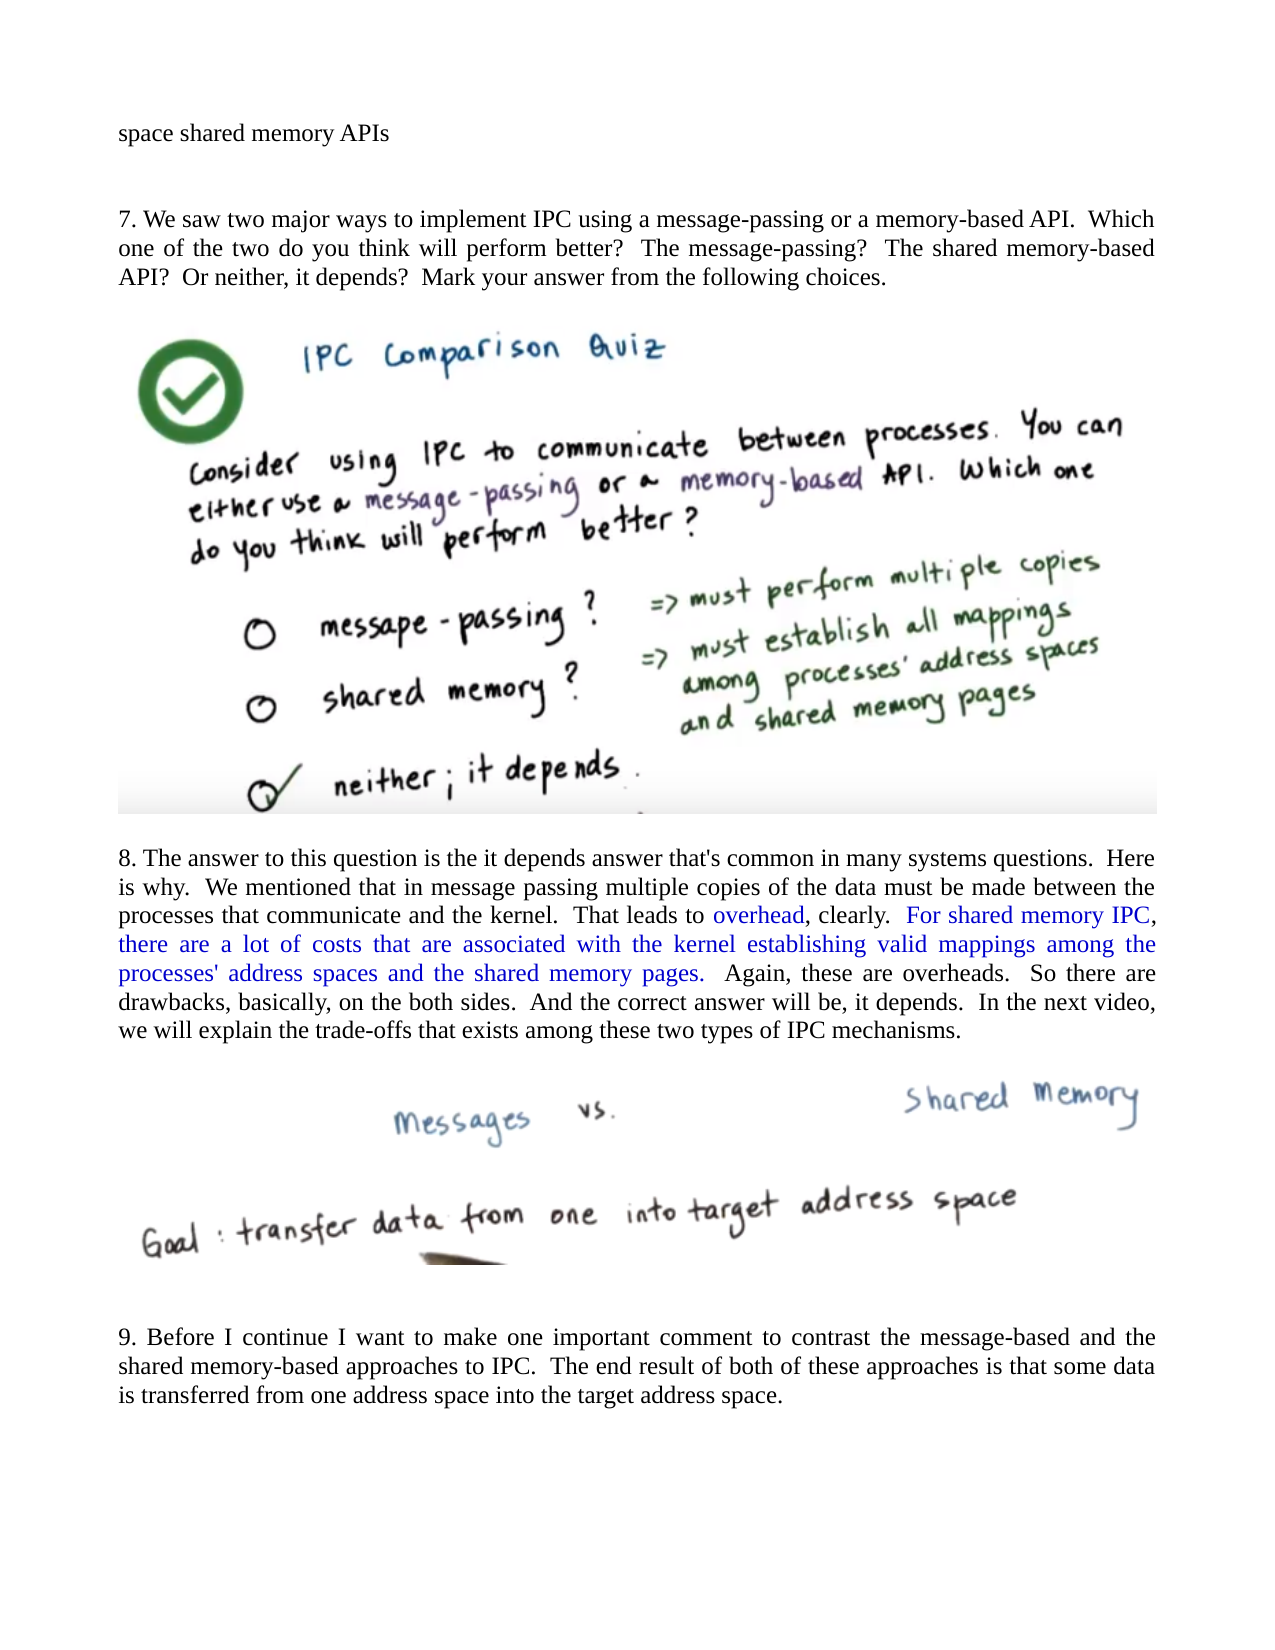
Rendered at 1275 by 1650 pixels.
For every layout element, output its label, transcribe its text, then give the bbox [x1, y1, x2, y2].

text space shared memory APIs [118, 118, 1157, 147]
text 7. We saw two major ways to implement IPC using a message-passing or a memory-based API. Which one of the two do you think will perform better? The message-passing? The shared memory-based API? Or neither, it depends? Mark your answer from the following choices. [118, 204, 1157, 291]
text 8. The answer to this question is the it depends answer that's common in many systems questions. Here is why. We mentioned that in message passing multiple copies of the data must be made between the processes that communicate and the kernel. That leads to overhead, clearly. For shared memory IPC, there are a lot of costs that are associated with the kernel establishing valid mappings among the processes' address spaces and the shared memory pages. Again, these are overheads. So there are drawbacks, basically, on the both sides. And the correct answer will be, it depends. In the next video, we will explain the trade-offs that exists among these two types of IPC mechanisms. [118, 843, 1157, 1044]
picture [118, 1072, 1157, 1265]
text 9. Before I continue I want to make one important comment to contrast the message-based and the shared memory-based approaches to IPC. The end result of both of these approaches is that some data is transferred from one address space into the target address space. [118, 1322, 1157, 1409]
picture [118, 319, 1157, 814]
